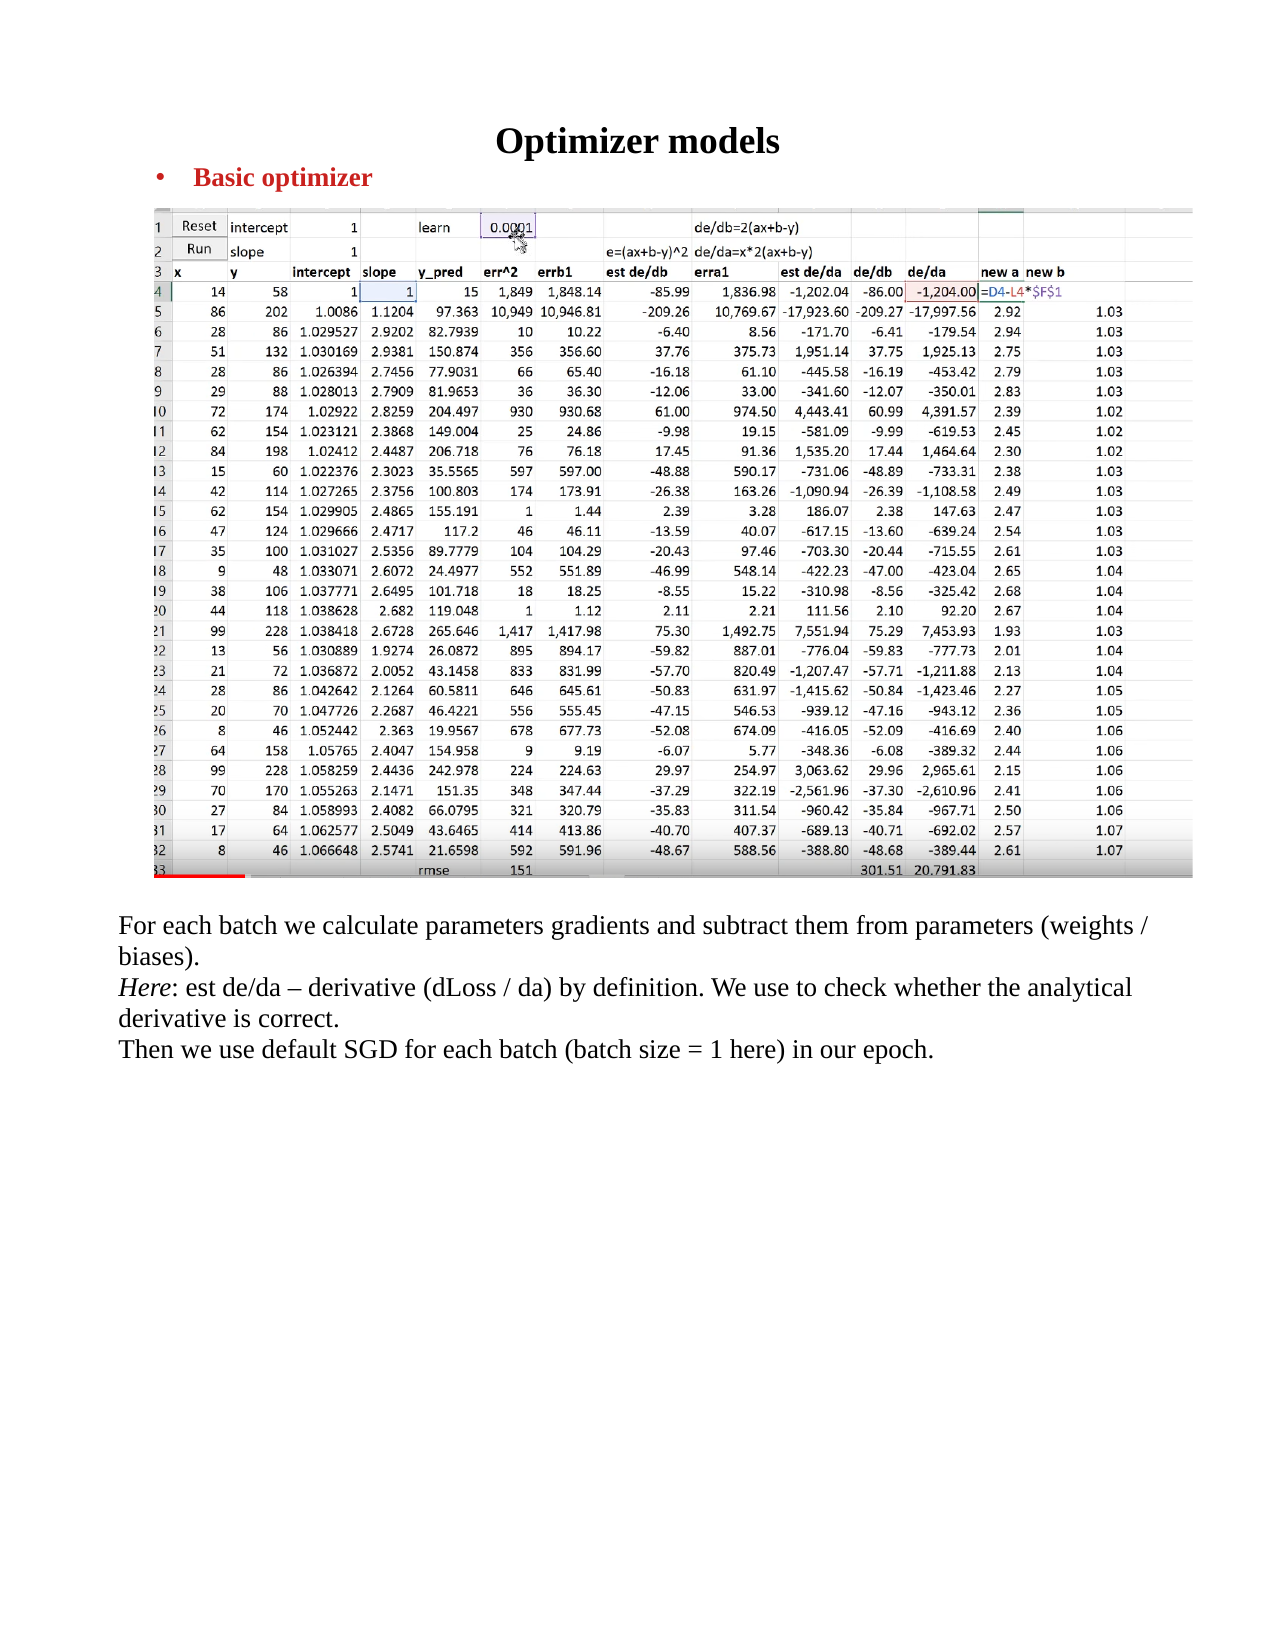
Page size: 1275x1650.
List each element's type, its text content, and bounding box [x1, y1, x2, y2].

list Basic optimizer [156, 161, 1157, 192]
text Optimizer models [118, 118, 1157, 161]
text For each batch we calculate parameters gradients and subtract them from parameters (weights / biases). [118, 909, 1157, 971]
picture [154, 208, 1193, 878]
text Then we use default SGD for each batch (batch size = 1 here) in our epoch. [118, 1033, 1157, 1064]
text Here: est de/da – derivative (dLoss / da) by definition. We use to check whether the analytical derivative is correct. [118, 971, 1157, 1033]
